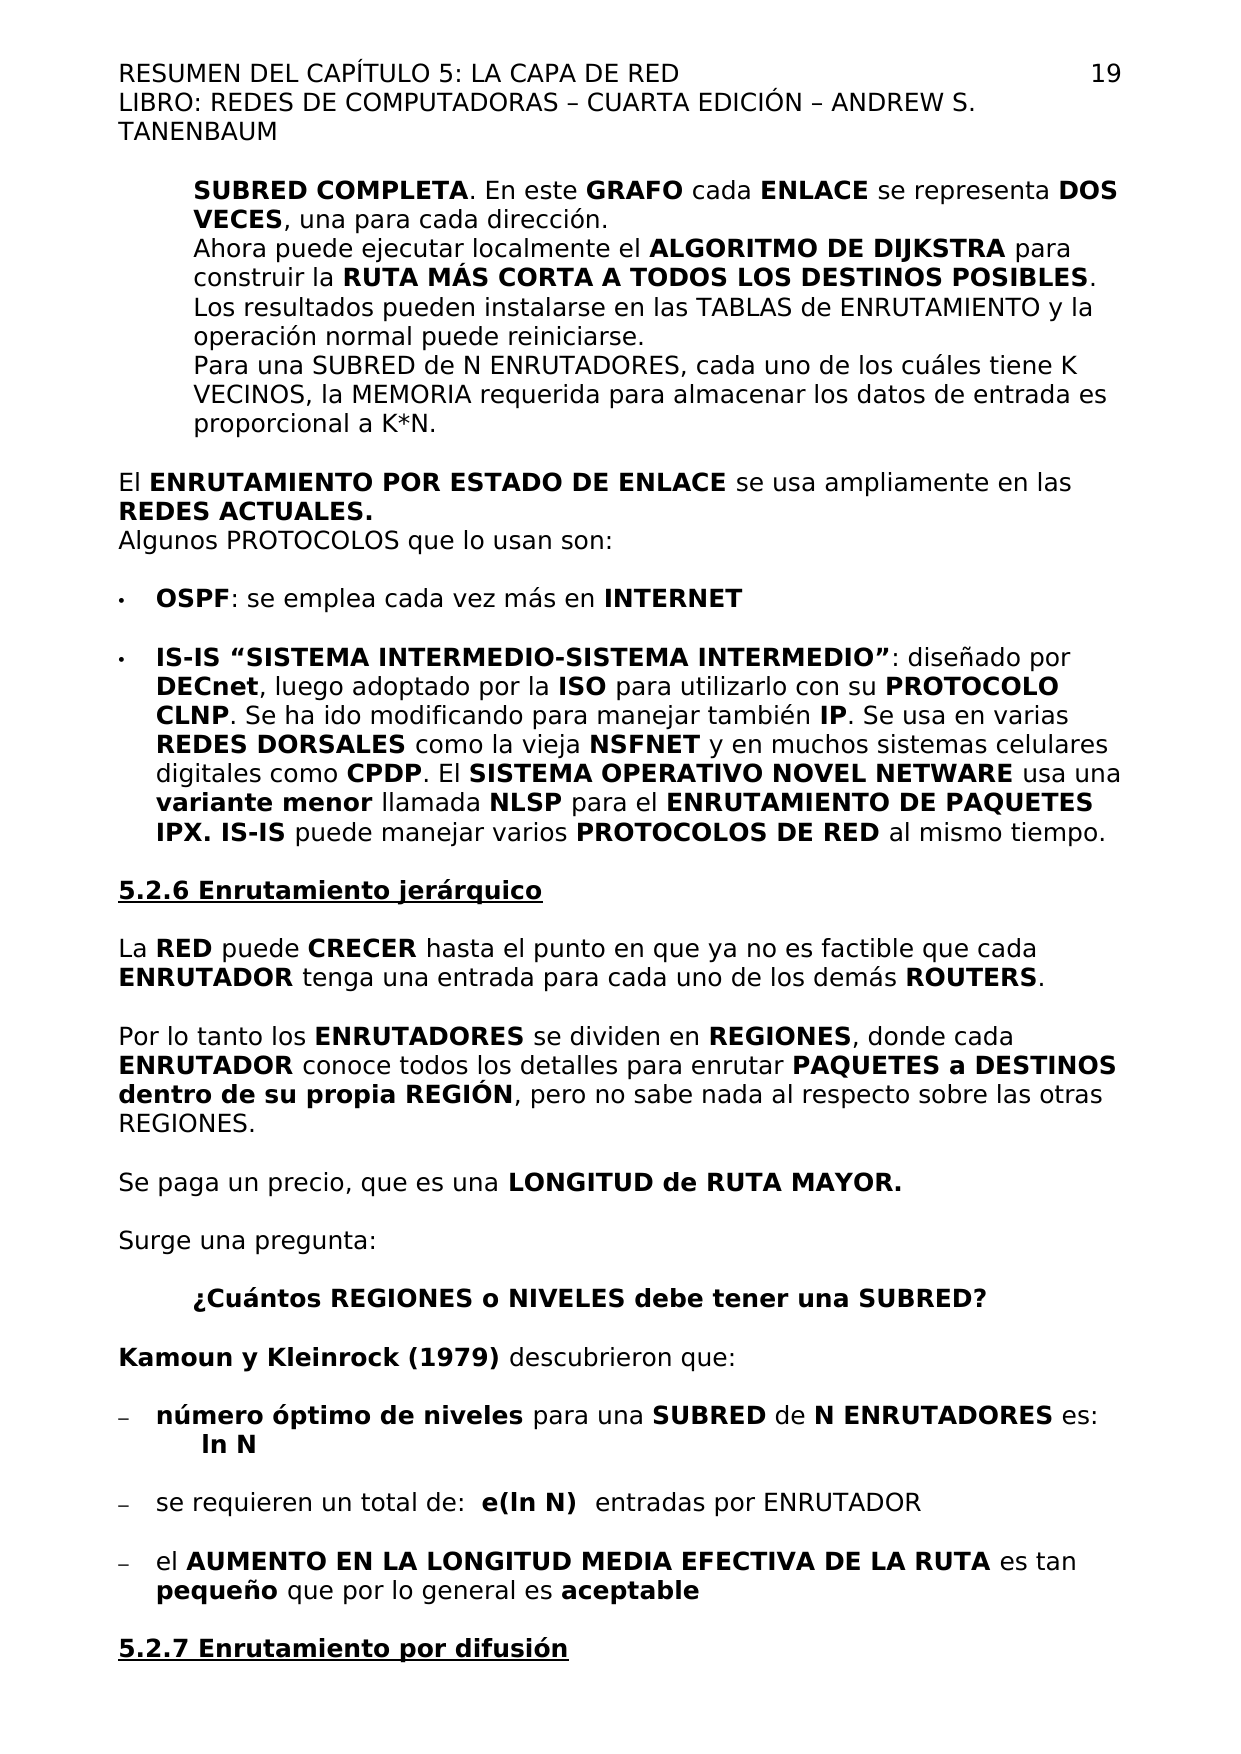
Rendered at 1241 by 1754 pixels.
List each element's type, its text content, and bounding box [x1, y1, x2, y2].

text 5.2.7 Enrutamiento por difusión [118, 1634, 1122, 1663]
list número óptimo de niveles para una SUBRED de N ENRUTADORES es: [118, 1401, 1122, 1430]
list Los resultados pueden instalarse en las TABLAS de ENRUTAMIENTO y la operación normal puede reiniciarse. [156, 293, 1122, 351]
list Ahora puede ejecutar localmente el ALGORITMO DE DIJKSTRA para construir la RUTA MÁS CORTA A TODOS LOS DESTINOS POSIBLES. [156, 234, 1122, 293]
list se requieren un total de: e(ln N) entradas por ENRUTADOR [118, 1488, 1122, 1518]
text Algunos PROTOCOLOS que lo usan son: [118, 526, 1122, 555]
list el AUMENTO EN LA LONGITUD MEDIA EFECTIVA DE LA RUTA es tan pequeño que por lo general es aceptable [118, 1547, 1122, 1605]
list IS-IS “SISTEMA INTERMEDIO-SISTEMA INTERMEDIO”: diseñado por DECnet, luego adoptado por la ISO para utilizarlo con su PROTOCOLO CLNP. Se ha ido modificando para manejar también IP. Se usa en varias REDES DORSALES como la vieja NSFNET y en muchos sistemas celulares digitales como CPDP. El SISTEMA OPERATIVO NOVEL NETWARE usa una variante menor llamada NLSP para el ENRUTAMIENTO DE PAQUETES IPX. IS-IS puede manejar varios PROTOCOLOS DE RED al mismo tiempo. [118, 643, 1122, 847]
text Surge una pregunta: [118, 1226, 1122, 1255]
list Para una SUBRED de N ENRUTADORES, cada uno de los cuáles tiene K VECINOS, la MEMORIA requerida para almacenar los datos de entrada es proporcional a K*N. [156, 351, 1122, 438]
text ¿Cuántos REGIONES o NIVELES debe tener una SUBRED? [118, 1284, 1122, 1313]
text La RED puede CRECER hasta el punto en que ya no es factible que cada ENRUTADOR tenga una entrada para cada uno de los demás ROUTERS. [118, 934, 1122, 993]
list ln N [156, 1430, 1122, 1459]
list OSPF: se emplea cada vez más en INTERNET [118, 584, 1122, 613]
text 5.2.6 Enrutamiento jerárquico [118, 876, 1122, 905]
text Por lo tanto los ENRUTADORES se dividen en REGIONES, donde cada ENRUTADOR conoce todos los detalles para enrutar PAQUETES a DESTINOS dentro de su propia REGIÓN, pero no sabe nada al respecto sobre las otras REGIONES. [118, 1022, 1122, 1138]
list SUBRED COMPLETA. En este GRAFO cada ENLACE se representa DOS VECES, una para cada dirección. [156, 176, 1122, 234]
text Se paga un precio, que es una LONGITUD de RUTA MAYOR. [118, 1168, 1122, 1197]
text Kamoun y Kleinrock (1979) descubrieron que: [118, 1343, 1122, 1372]
text El ENRUTAMIENTO POR ESTADO DE ENLACE se usa ampliamente en las REDES ACTUALES. [118, 468, 1122, 526]
